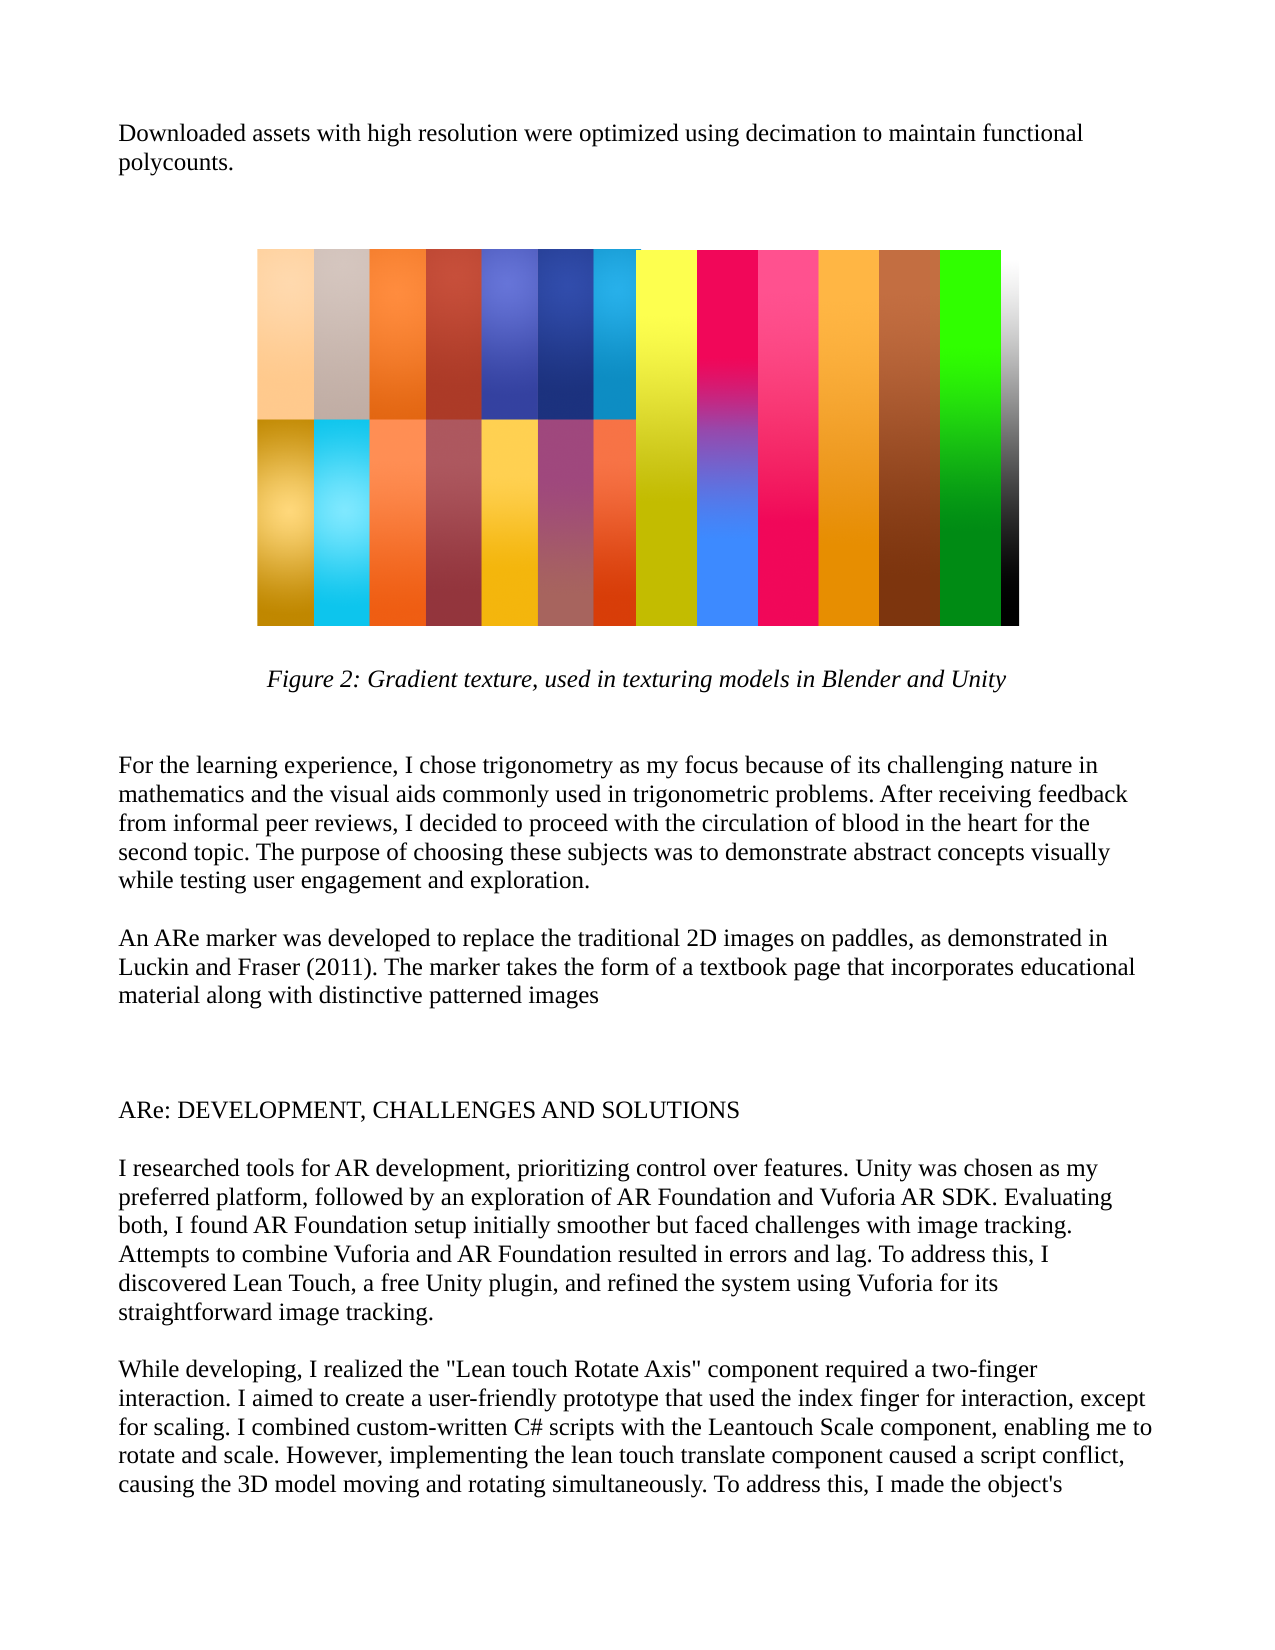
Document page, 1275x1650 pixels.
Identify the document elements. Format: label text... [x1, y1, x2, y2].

text I researched tools for AR development, prioritizing control over features. Unity was chosen as my preferred platform, followed by an exploration of AR Foundation and Vuforia AR SDK. Evaluating both, I found AR Foundation setup initially smoother but faced challenges with image tracking. Attempts to combine Vuforia and AR Foundation resulted in errors and lag. To address this, I discovered Lean Touch, a free Unity plugin, and refined the system using Vuforia for its straightforward image tracking. [118, 1153, 1157, 1326]
text While developing, I realized the "Lean touch Rotate Axis" component required a two-finger interaction. I aimed to create a user-friendly prototype that used the index finger for interaction, except for scaling. I combined custom-written C# scripts with the Leantouch Scale component, enabling me to rotate and scale. However, implementing the lean touch translate component caused a script conflict, causing the 3D model moving and rotating simultaneously. To address this, I made the object's [118, 1354, 1157, 1498]
text ARe: DEVELOPMENT, CHALLENGES AND SOLUTIONS [118, 1096, 1157, 1124]
text Downloaded assets with high resolution were optimized using decimation to maintain functional polycounts. [118, 118, 1157, 176]
text Figure 2: Gradient texture, used in texturing models in Blender and Unity [118, 664, 1157, 693]
picture [257, 249, 1020, 626]
text An ARe marker was developed to replace the traditional 2D images on paddles, as demonstrated in Luckin and Fraser (2011). The marker takes the form of a textbook page that incorporates educational material along with distinctive patterned images [118, 923, 1157, 1009]
text For the learning experience, I chose trigonometry as my focus because of its challenging nature in mathematics and the visual aids commonly used in trigonometric problems. After receiving feedback from informal peer reviews, I decided to proceed with the circulation of blood in the heart for the second topic. The purpose of choosing these subjects was to demonstrate abstract concepts visually while testing user engagement and exploration. [118, 751, 1157, 894]
